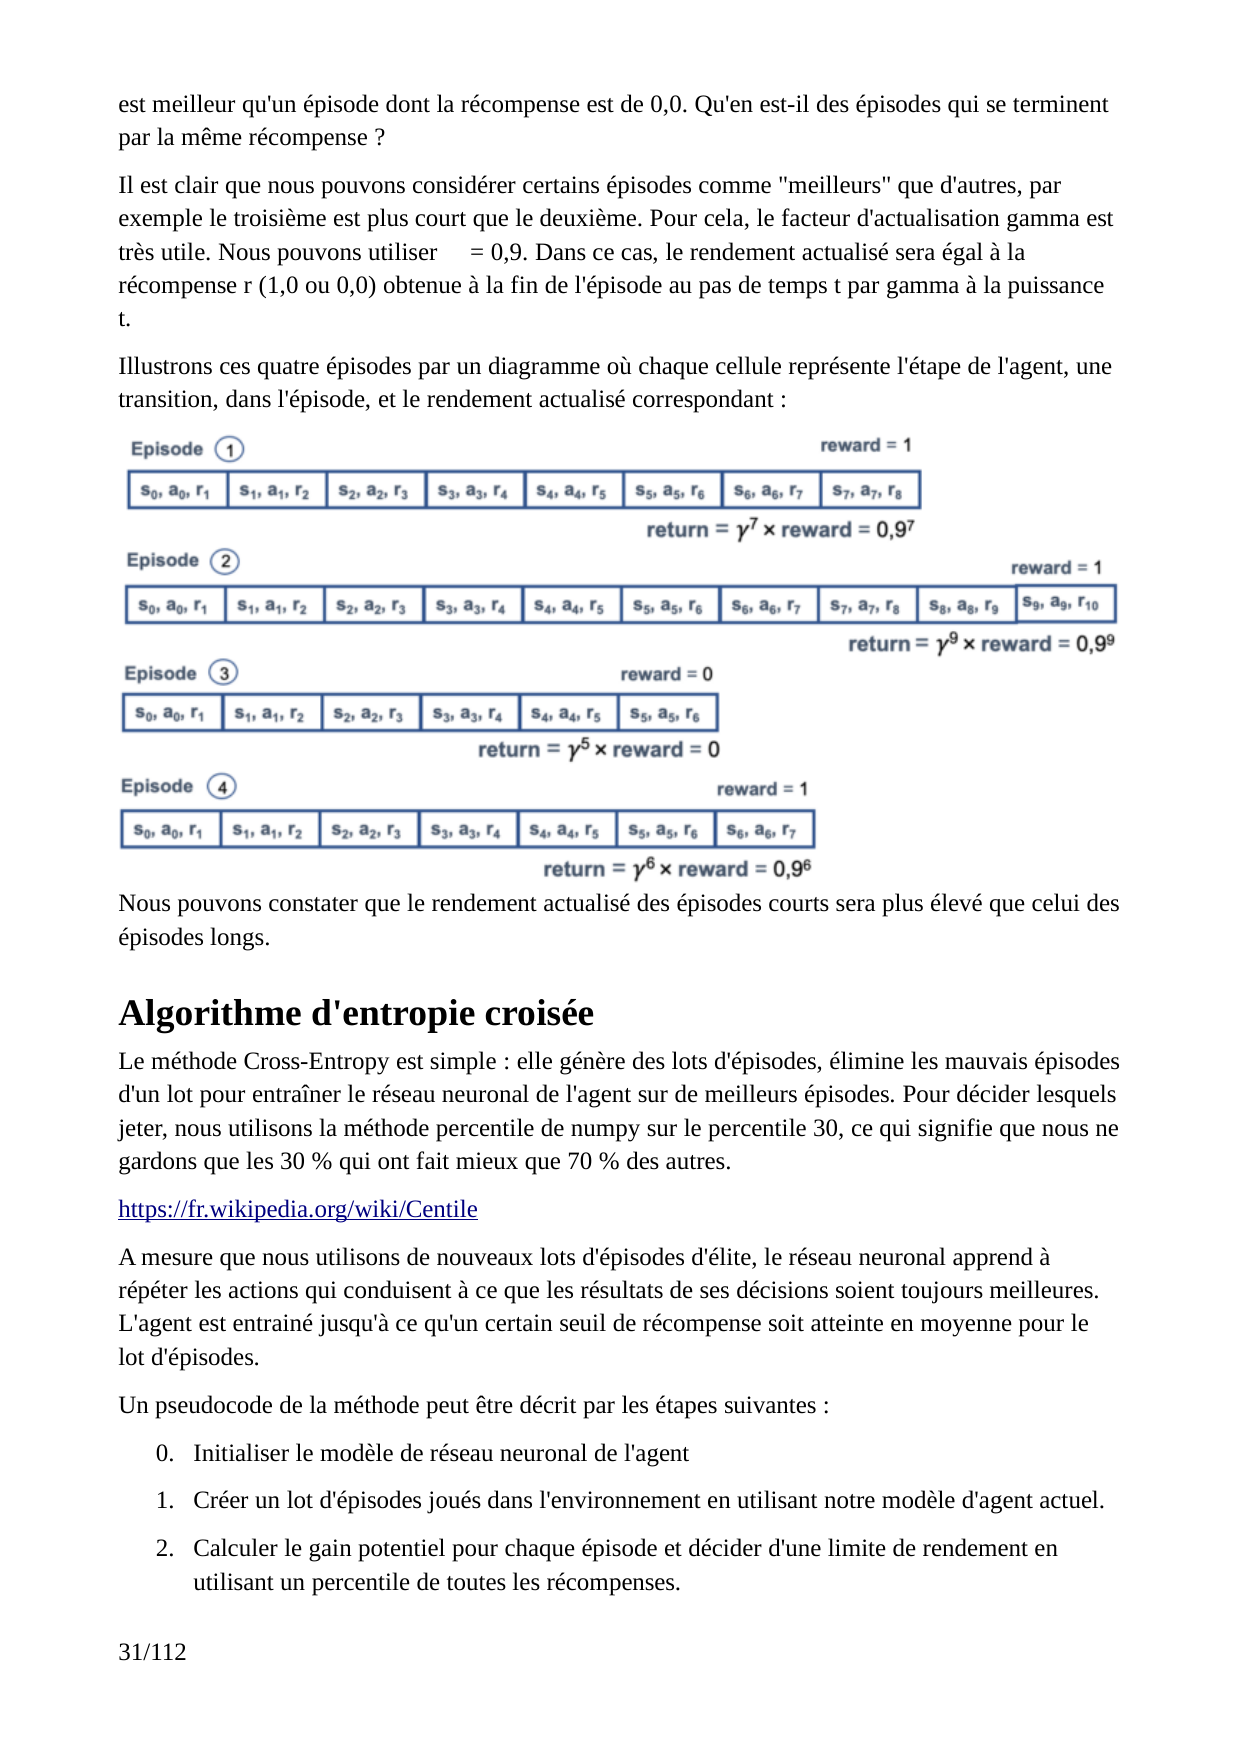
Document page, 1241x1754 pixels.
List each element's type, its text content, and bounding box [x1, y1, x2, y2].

list Initialiser le modèle de réseau neuronal de l'agent [156, 1437, 1122, 1467]
text A mesure que nous utilisons de nouveaux lots d'épisodes d'élite, le réseau neuronal apprend à répéter les actions qui conduisent à ce que les résultats de ses décisions soient toujours meilleures. L'agent est entrainé jusqu'à ce qu'un certain seuil de récompense soit atteinte en moyenne pour le lot d'épisodes. [118, 1242, 1122, 1371]
text Nous pouvons constater que le rendement actualisé des épisodes courts sera plus élevé que celui des épisodes longs. [118, 884, 1122, 951]
text Un pseudocode de la méthode peut être décrit par les étapes suivantes : [118, 1389, 1122, 1419]
text Illustrons ces quatre épisodes par un diagramme où chaque cellule représente l'étape de l'agent, une transition, dans l'épisode, et le rendement actualisé correspondant : [118, 351, 1122, 413]
list Créer un lot d'épisodes joués dans l'environnement en utilisant notre modèle d'agent actuel. [156, 1485, 1122, 1514]
text https://fr.wikipedia.org/wiki/Centile [118, 1194, 1122, 1223]
picture [118, 432, 1123, 884]
text Il est clair que nous pouvons considérer certains épisodes comme "meilleurs" que d'autres, par exemple le troisième est plus court que le deuxième. Pour cela, le facteur d'actualisation gamma est très utile. Nous pouvons utiliser 𝛾 = 0,9. Dans ce cas, le rendement actualisé sera égal à la récompense r (1,0 ou 0,0) obtenue à la fin de l'épisode au pas de temps t par gamma à la puissance t. [118, 170, 1122, 332]
subtitle Algorithme d'entropie croisée [118, 990, 1122, 1033]
text est meilleur qu'un épisode dont la récompense est de 0,0. Qu'en est-il des épisodes qui se terminent par la même récompense ? [118, 88, 1122, 151]
text Le méthode Cross-Entropy est simple : elle génère des lots d'épisodes, élimine les mauvais épisodes d'un lot pour entraîner le réseau neuronal de l'agent sur de meilleurs épisodes. Pour décider lesquels jeter, nous utilisons la méthode percentile de numpy sur le percentile 30, ce qui signifie que nous ne gardons que les 30 % qui ont fait mieux que 70 % des autres. [118, 1046, 1122, 1175]
list Calculer le gain potentiel pour chaque épisode et décider d'une limite de rendement en utilisant un percentile de toutes les récompenses. [156, 1533, 1122, 1596]
